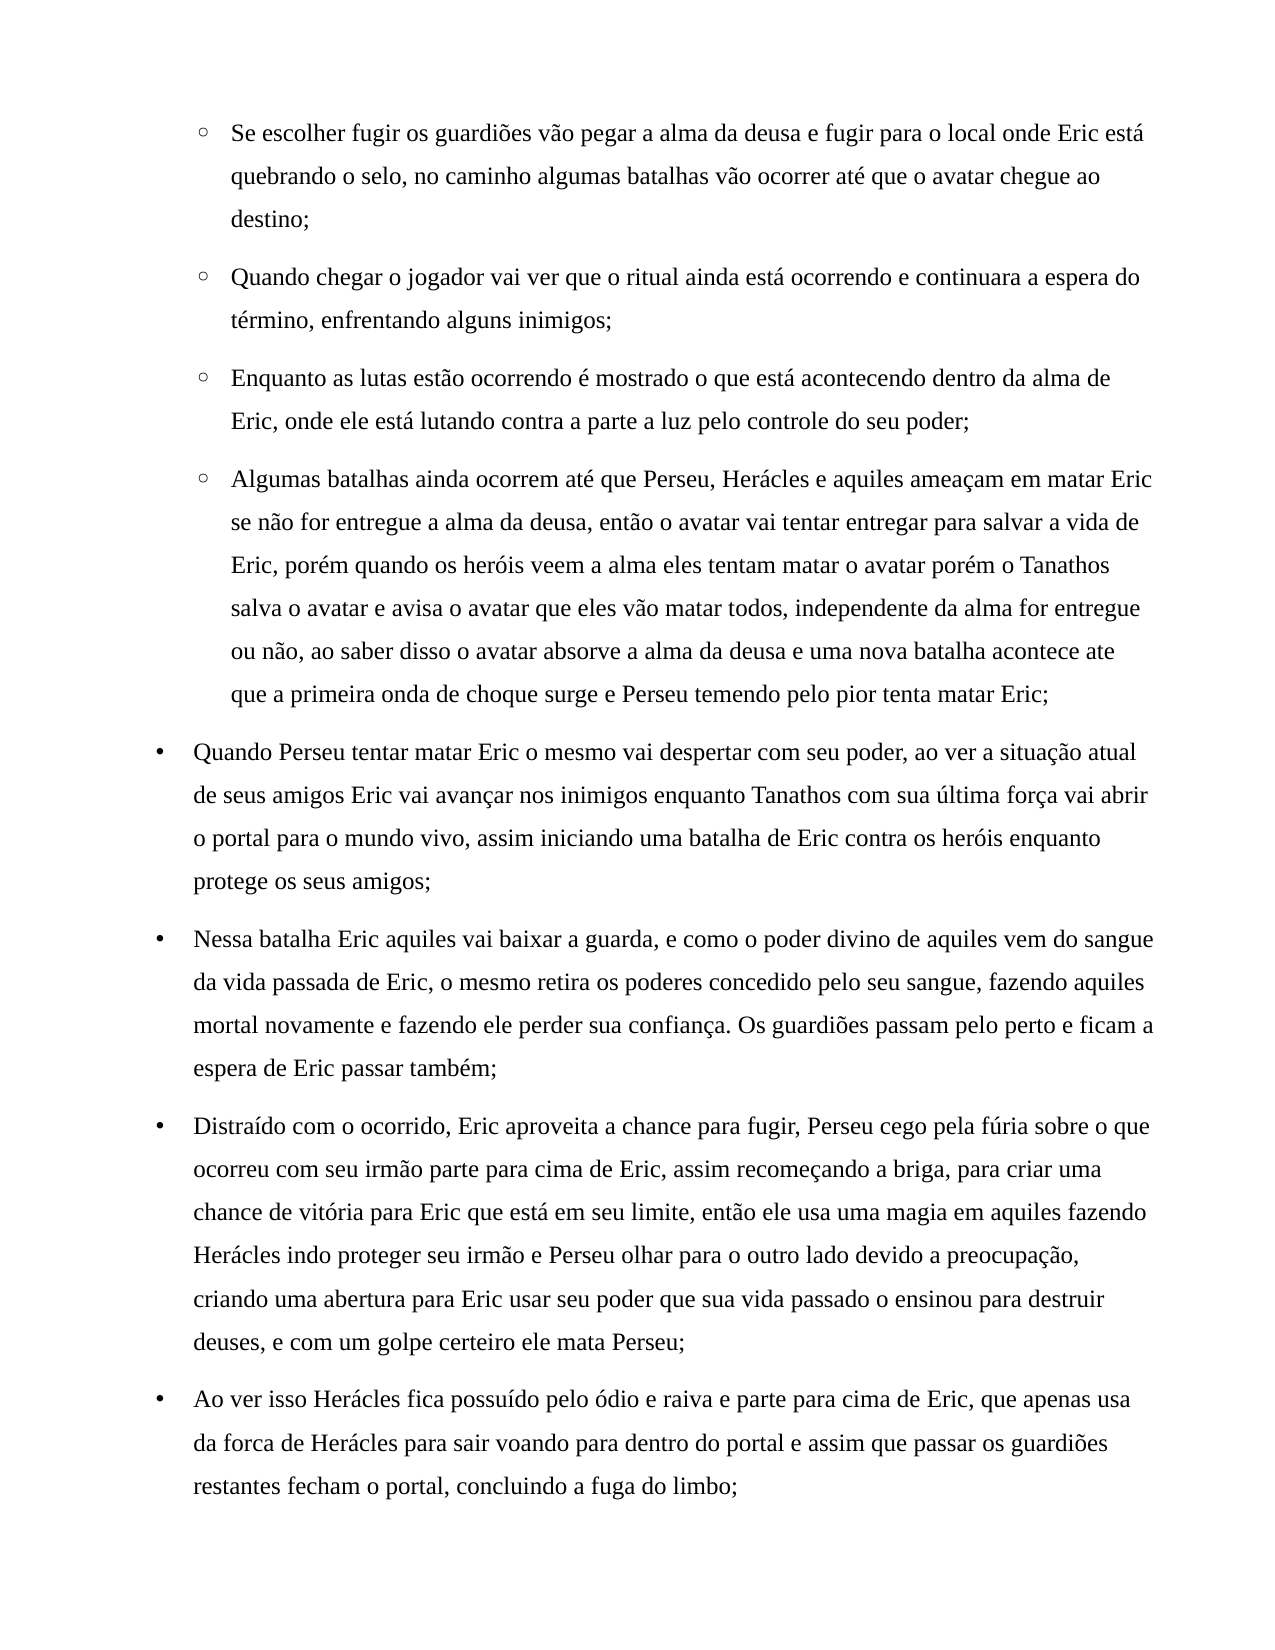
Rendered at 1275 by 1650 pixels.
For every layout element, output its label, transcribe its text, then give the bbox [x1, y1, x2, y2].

list Ao ver isso Herácles fica possuído pelo ódio e raiva e parte para cima de Eric, que apenas usa da forca de Herácles para sair voando para dentro do portal e assim que passar os guardiões restantes fecham o portal, concluindo a fuga do limbo; [156, 1384, 1157, 1499]
list Nessa batalha Eric aquiles vai baixar a guarda, e como o poder divino de aquiles vem do sangue da vida passada de Eric, o mesmo retira os poderes concedido pelo seu sangue, fazendo aquiles mortal novamente e fazendo ele perder sua confiança. Os guardiões passam pelo perto e ficam a espera de Eric passar também; [156, 924, 1157, 1082]
list Quando Perseu tentar matar Eric o mesmo vai despertar com seu poder, ao ver a situação atual de seus amigos Eric vai avançar nos inimigos enquanto Tanathos com sua última força vai abrir o portal para o mundo vivo, assim iniciando uma batalha de Eric contra os heróis enquanto protege os seus amigos; [156, 737, 1157, 895]
list Distraído com o ocorrido, Eric aproveita a chance para fugir, Perseu cego pela fúria sobre o que ocorreu com seu irmão parte para cima de Eric, assim recomeçando a briga, para criar uma chance de vitória para Eric que está em seu limite, então ele usa uma magia em aquiles fazendo Herácles indo proteger seu irmão e Perseu olhar para o outro lado devido a preocupação, criando uma abertura para Eric usar seu poder que sua vida passado o ensinou para destruir deuses, e com um golpe certeiro ele mata Perseu; [156, 1111, 1157, 1356]
list Quando chegar o jogador vai ver que o ritual ainda está ocorrendo e continuara a espera do término, enfrentando alguns inimigos; [193, 262, 1157, 334]
list Enquanto as lutas estão ocorrendo é mostrado o que está acontecendo dentro da alma de Eric, onde ele está lutando contra a parte a luz pelo controle do seu poder; [193, 363, 1157, 435]
list Se escolher fugir os guardiões vão pegar a alma da deusa e fugir para o local onde Eric está quebrando o selo, no caminho algumas batalhas vão ocorrer até que o avatar chegue ao destino; [193, 118, 1157, 233]
list Algumas batalhas ainda ocorrem até que Perseu, Herácles e aquiles ameaçam em matar Eric se não for entregue a alma da deusa, então o avatar vai tentar entregar para salvar a vida de Eric, porém quando os heróis veem a alma eles tentam matar o avatar porém o Tanathos salva o avatar e avisa o avatar que eles vão matar todos, independente da alma for entregue ou não, ao saber disso o avatar absorve a alma da deusa e uma nova batalha acontece ate que a primeira onda de choque surge e Perseu temendo pelo pior tenta matar Eric; [193, 464, 1157, 708]
